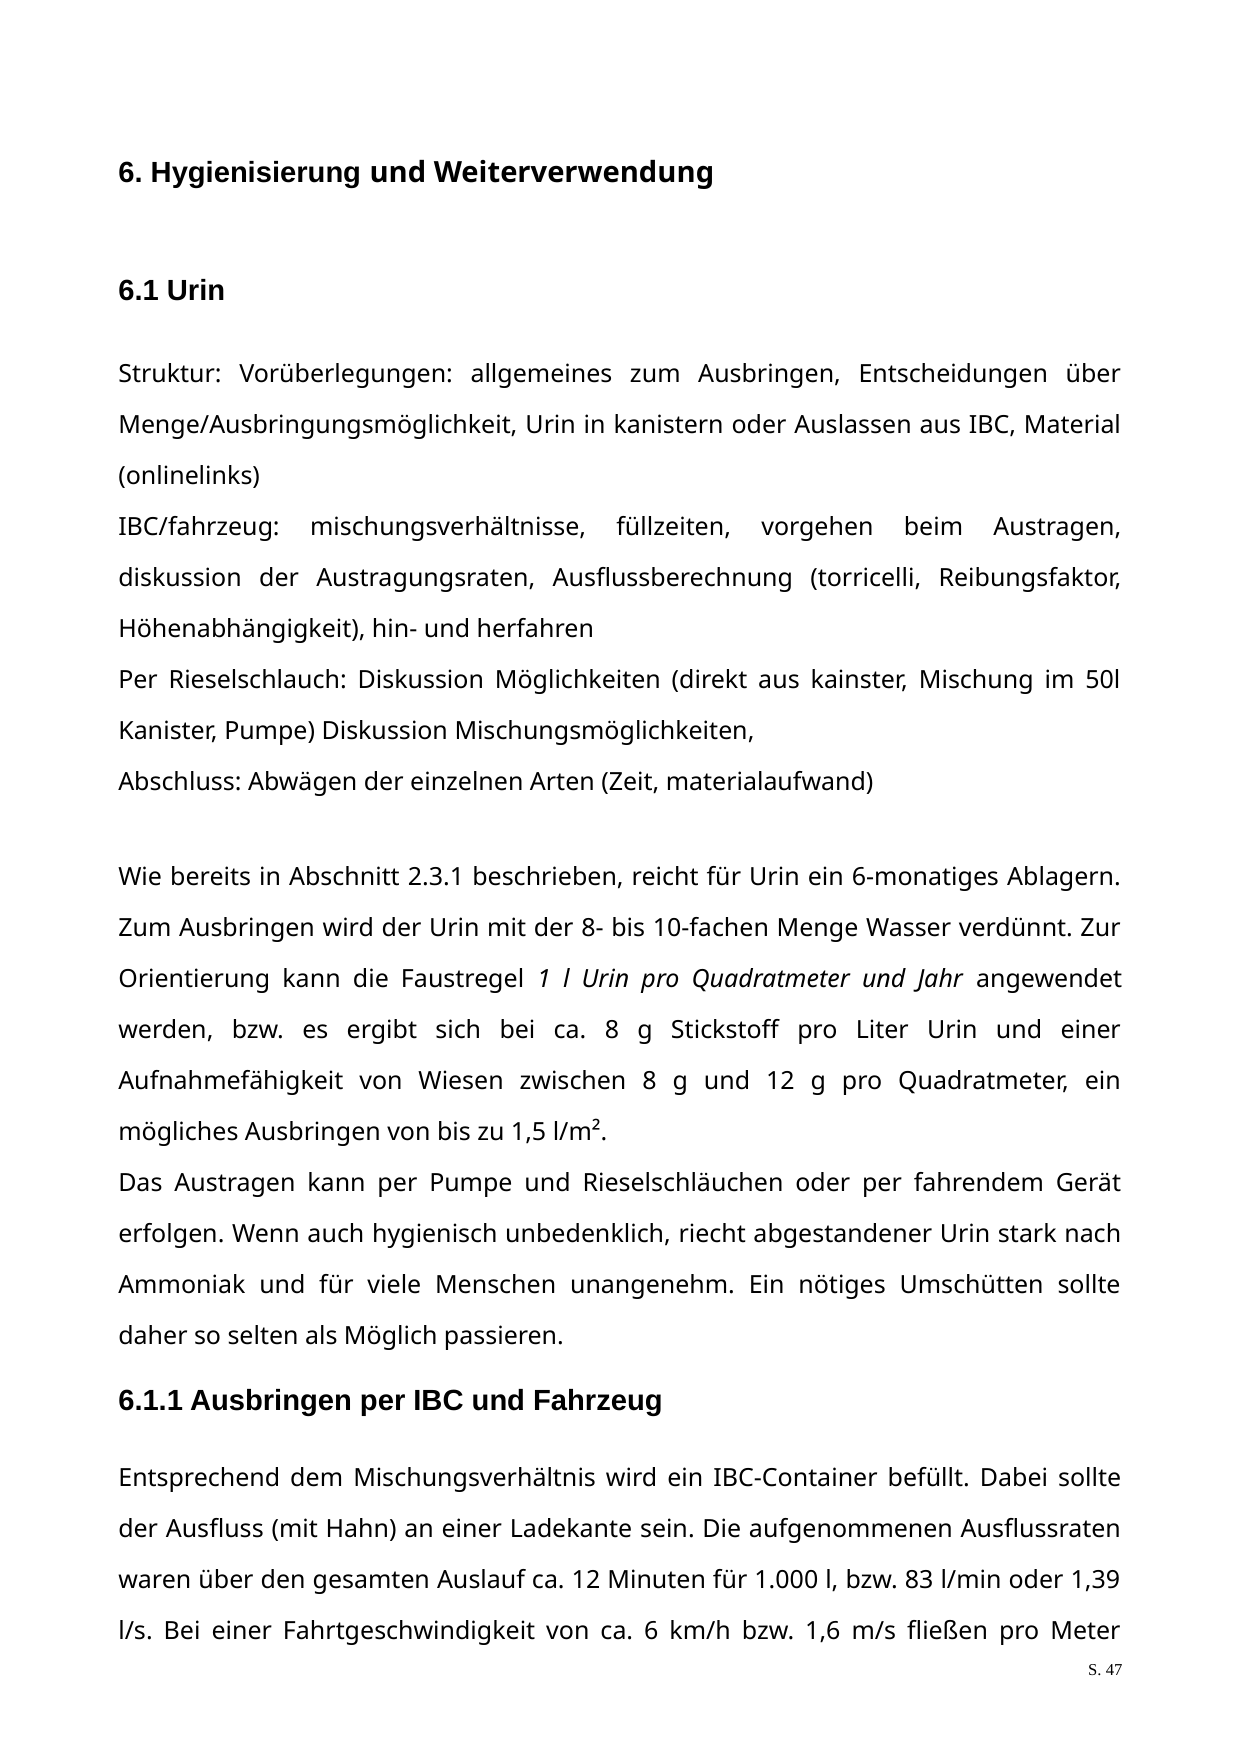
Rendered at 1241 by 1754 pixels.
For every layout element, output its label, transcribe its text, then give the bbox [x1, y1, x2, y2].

subtitle 6.1.1 Ausbringen per IBC und Fahrzeug [118, 1383, 1122, 1417]
subtitle 6. Hygienisierung und Weiterverwendung [118, 151, 1122, 191]
text IBC/fahrzeug: mischungsverhältnisse, füllzeiten, vorgehen beim Austragen, diskussion der Austragungsraten, Ausflussberechnung (torricelli, Reibungsfaktor, Höhenabhängigkeit), hin- und herfahren [118, 509, 1122, 645]
text Struktur: Vorüberlegungen: allgemeines zum Ausbringen, Entscheidungen über Menge/Ausbringungsmöglichkeit, Urin in kanistern oder Auslassen aus IBC, Material (onlinelinks) [118, 356, 1122, 492]
text Entsprechend dem Mischungsverhältnis wird ein IBC-Container befüllt. Dabei sollte der Ausfluss (mit Hahn) an einer Ladekante sein. Die aufgenommenen Ausflussraten waren über den gesamten Auslauf ca. 12 Minuten für 1.000 l, bzw. 83 l/min oder 1,39 l/s. Bei einer Fahrtgeschwindigkeit von ca. 6 km/h bzw. 1,6 m/s fließen pro Meter [118, 1460, 1122, 1647]
text Per Rieselschlauch: Diskussion Möglichkeiten (direkt aus kainster, Mischung im 50l Kanister, Pumpe) Diskussion Mischungsmöglichkeiten, [118, 662, 1122, 747]
text Wie bereits in Abschnitt 2.3.1 beschrieben, reicht für Urin ein 6-monatiges Ablagern. Zum Ausbringen wird der Urin mit der 8- bis 10-fachen Menge Wasser verdünnt. Zur Orientierung kann die Faustregel 1 l Urin pro Quadratmeter und Jahr angewendet werden, bzw. es ergibt sich bei ca. 8 g Stickstoff pro Liter Urin und einer Aufnahmefähigkeit von Wiesen zwischen 8 g und 12 g pro Quadratmeter, ein mögliches Ausbringen von bis zu 1,5 l/m². [118, 858, 1122, 1147]
text Abschluss: Abwägen der einzelnen Arten (Zeit, materialaufwand) [118, 764, 1122, 798]
subtitle 6.1 Urin [118, 273, 1122, 307]
text Das Austragen kann per Pumpe und Rieselschläuchen oder per fahrendem Gerät erfolgen. Wenn auch hygienisch unbedenklich, riecht abgestandener Urin stark nach Ammoniak und für viele Menschen unangenehm. Ein nötiges Umschütten sollte daher so selten als Möglich passieren. [118, 1164, 1122, 1352]
